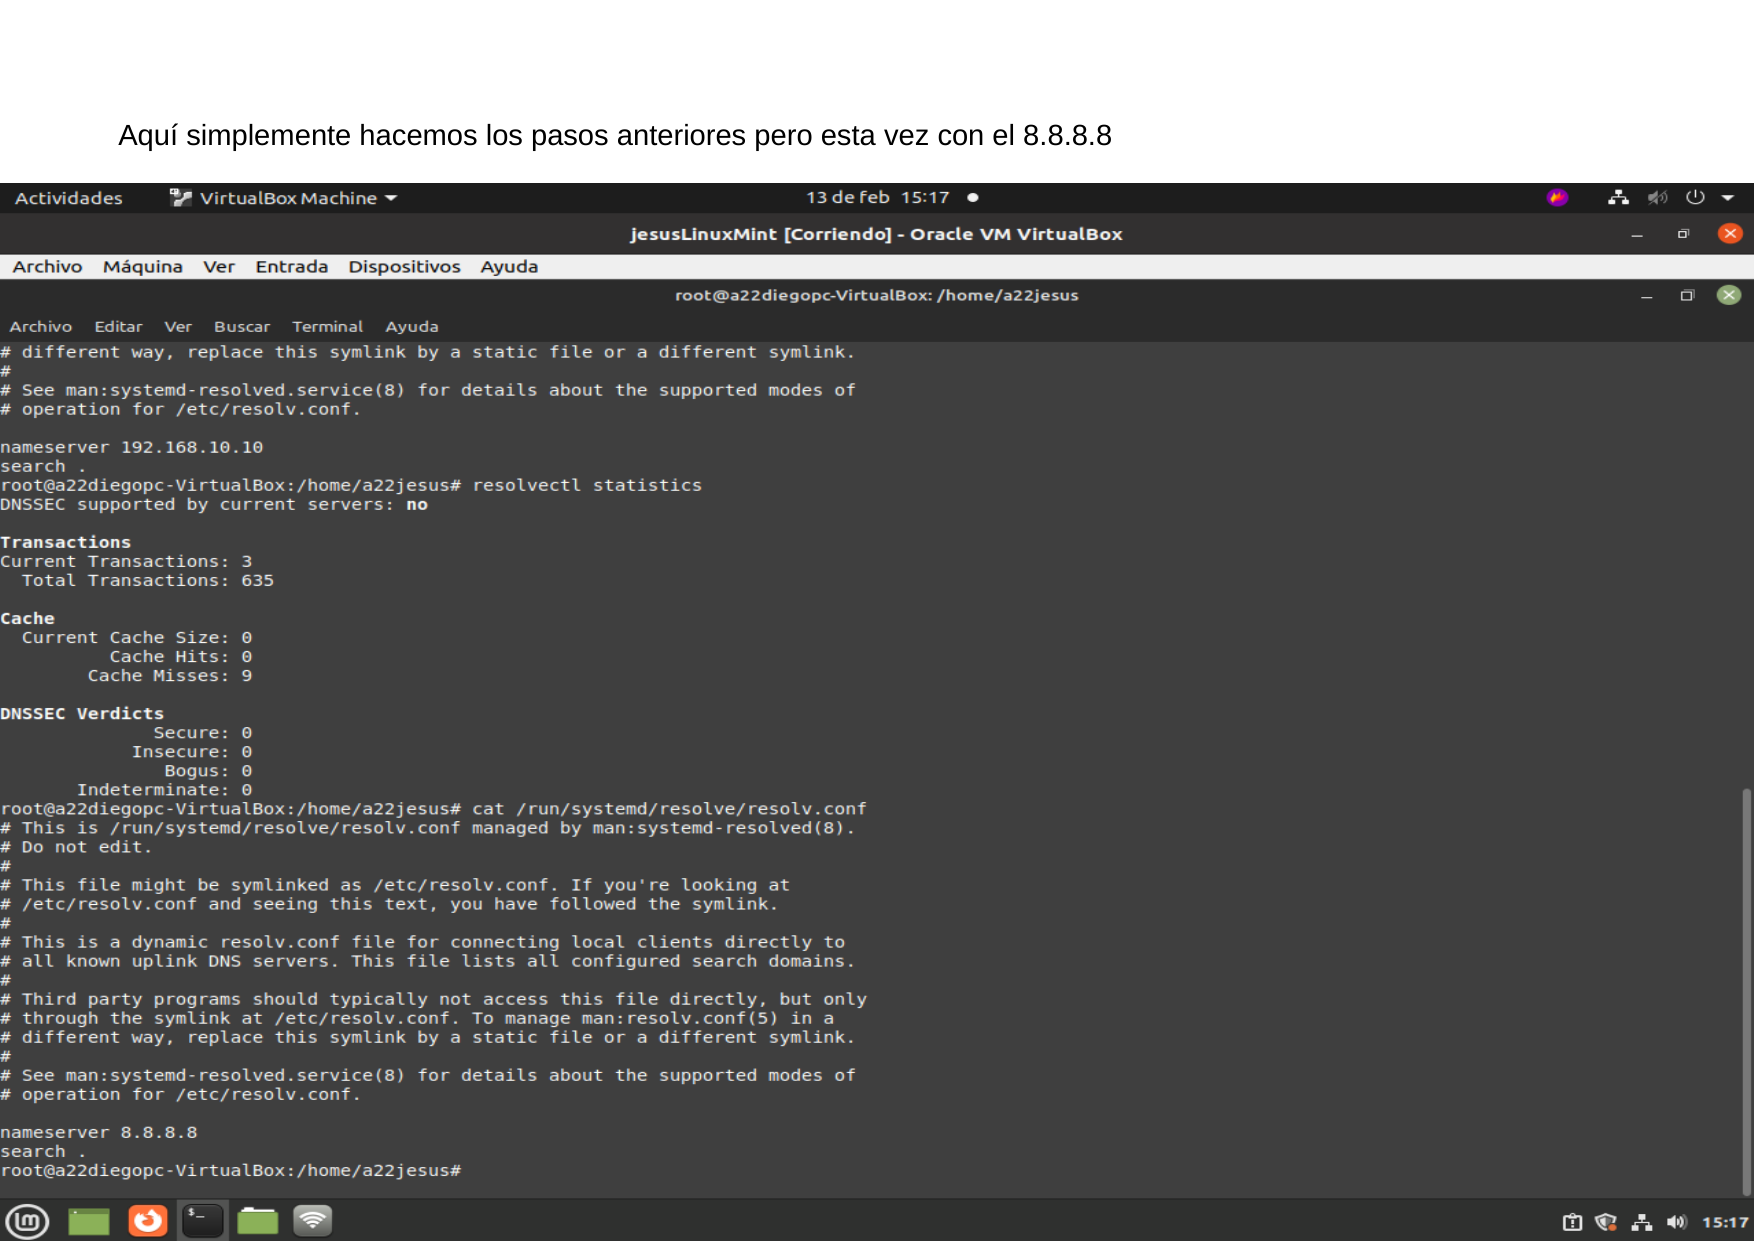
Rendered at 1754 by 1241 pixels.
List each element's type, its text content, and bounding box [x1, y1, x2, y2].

text Aquí simplemente hacemos los pasos anteriores pero esta vez con el 8.8.8.8 [118, 118, 1636, 152]
picture [0, 183, 1754, 1241]
